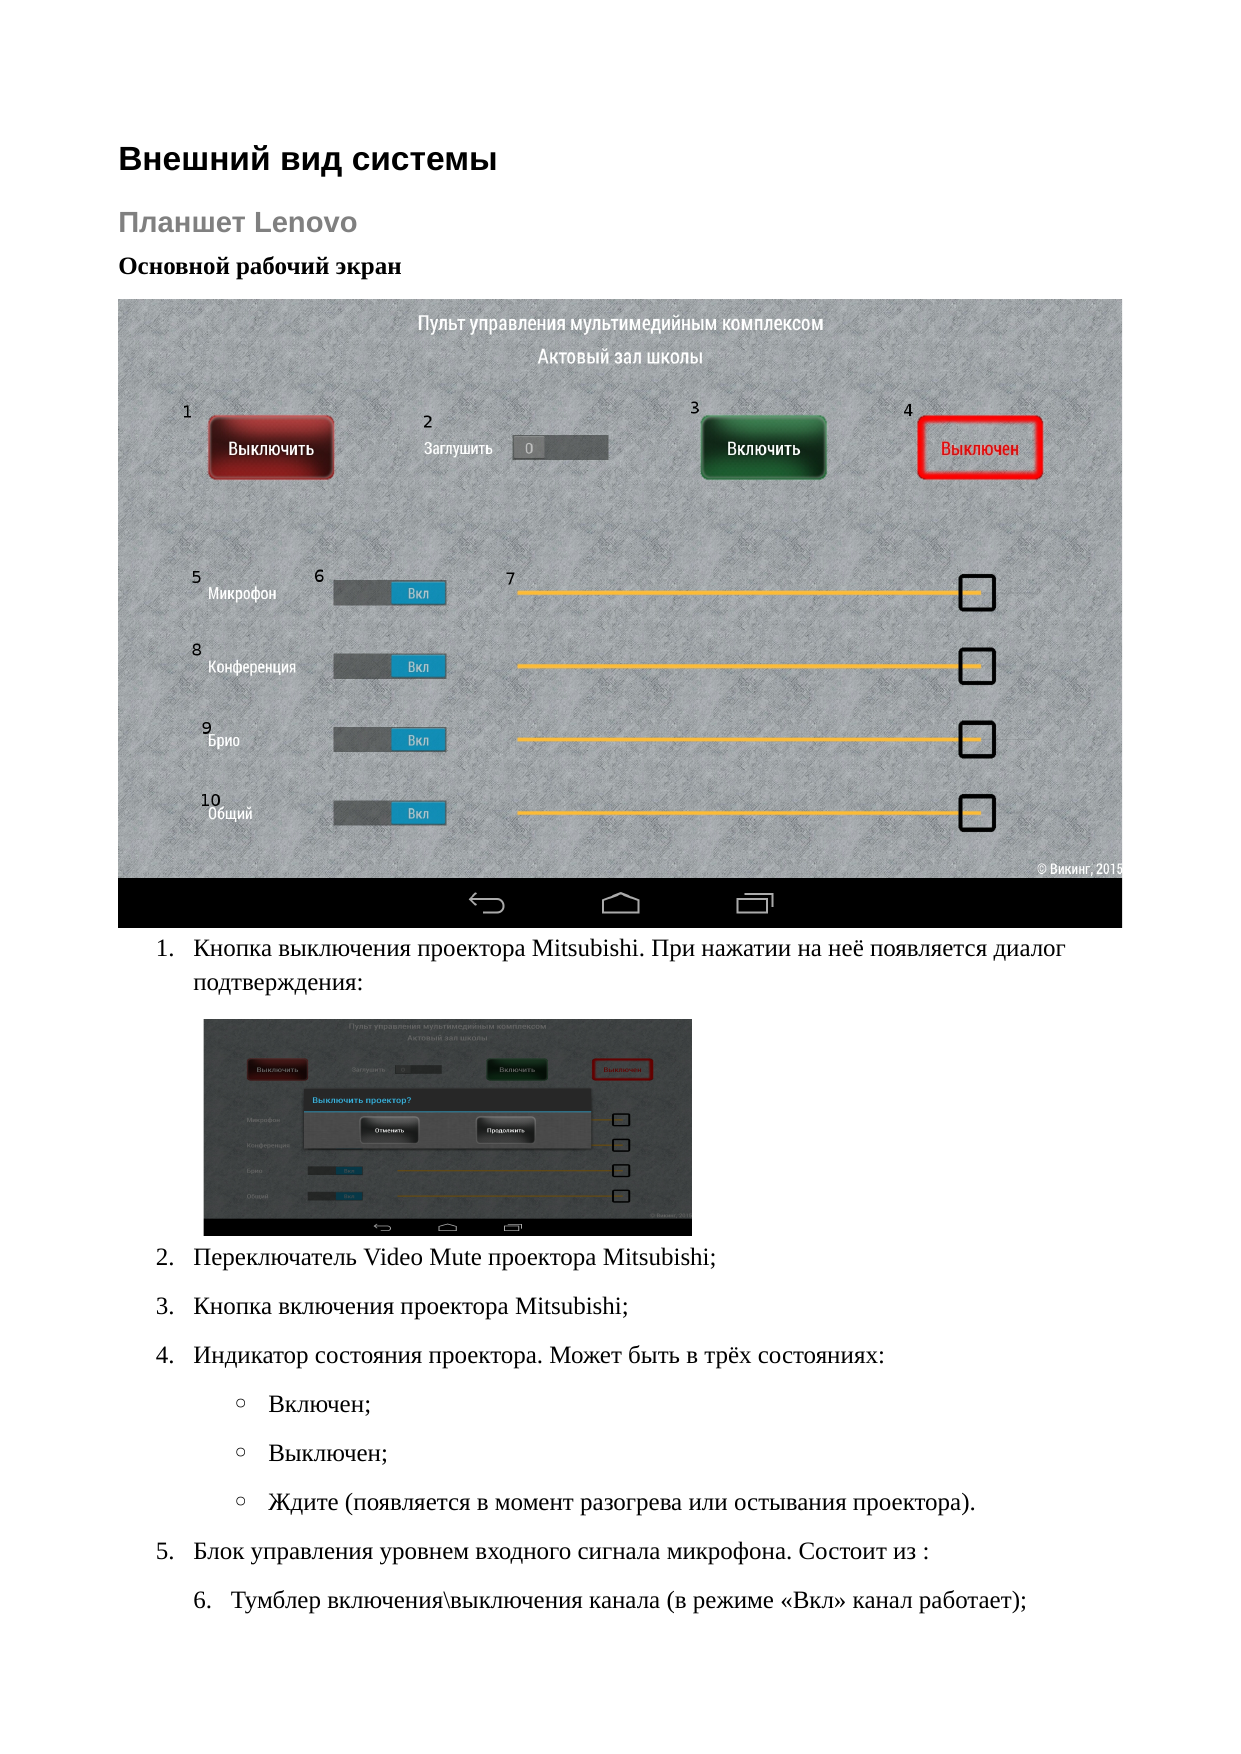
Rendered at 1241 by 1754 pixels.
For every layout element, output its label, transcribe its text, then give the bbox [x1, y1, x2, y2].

list Тумблер включения\выключения канала (в режиме «Вкл» канал работает); [193, 1585, 1122, 1614]
list Кнопка включения проектора Mitsubishi; [156, 1291, 1122, 1319]
text Основной рабочий экран [118, 251, 1122, 279]
list Переключатель Video Mute проектора Mitsubishi; [156, 1016, 1122, 1270]
list Кнопка выключения проектора Mitsubishi. При нажатии на неё появляется диалог подтверждения: [156, 928, 1122, 996]
list Индикатор состояния проектора. Может быть в трёх состояниях: [156, 1340, 1122, 1368]
list Блок управления уровнем входного сигнала микрофона. Состоит из : [156, 1536, 1122, 1565]
picture [203, 1019, 692, 1236]
list Ждите (появляется в момент разогрева или остывания проектора). [231, 1487, 1122, 1516]
subtitle Внешний вид системы [118, 139, 1122, 178]
list Включен; [231, 1389, 1122, 1418]
subtitle Планшет Lenovo [118, 205, 1122, 238]
picture [118, 299, 1123, 928]
list Выключен; [231, 1438, 1122, 1467]
